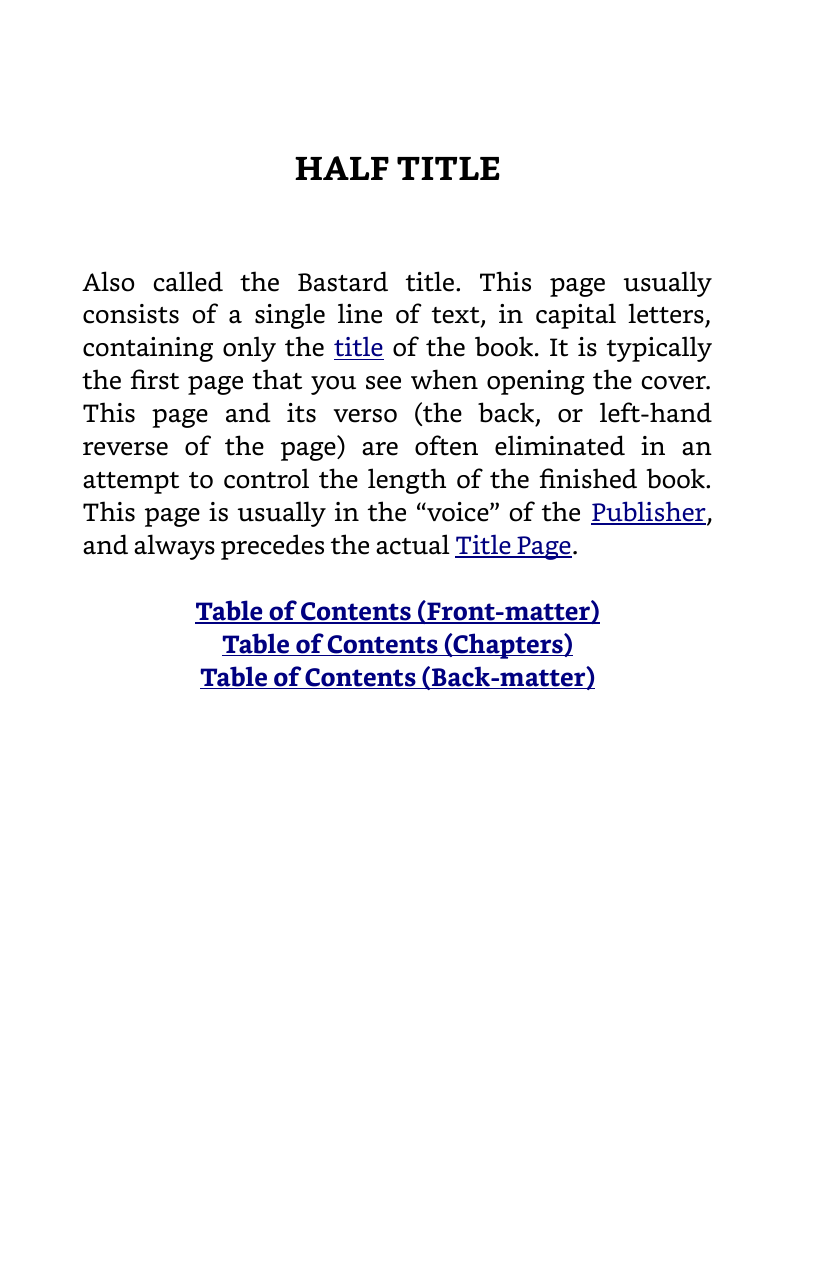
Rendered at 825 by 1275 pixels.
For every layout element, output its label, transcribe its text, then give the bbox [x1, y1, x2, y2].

text Table of Contents (Front-matter) [82, 594, 712, 627]
text Also called the Bastard title. This page usually consists of a single line of text, in capital letters, containing only the title of the book. It is typically the first page that you see when opening the cover. This page and its verso (the back, or left-hand reverse of the page) are often eliminated in an attempt to control the length of the finished book. This page is usually in the “voice” of the Publisher, and always precedes the actual Title Page. [82, 264, 712, 561]
text Table of Contents (Chapters) [82, 627, 712, 659]
subtitle HALF TITLE [82, 146, 712, 189]
text Table of Contents (Back-matter) [82, 659, 712, 692]
